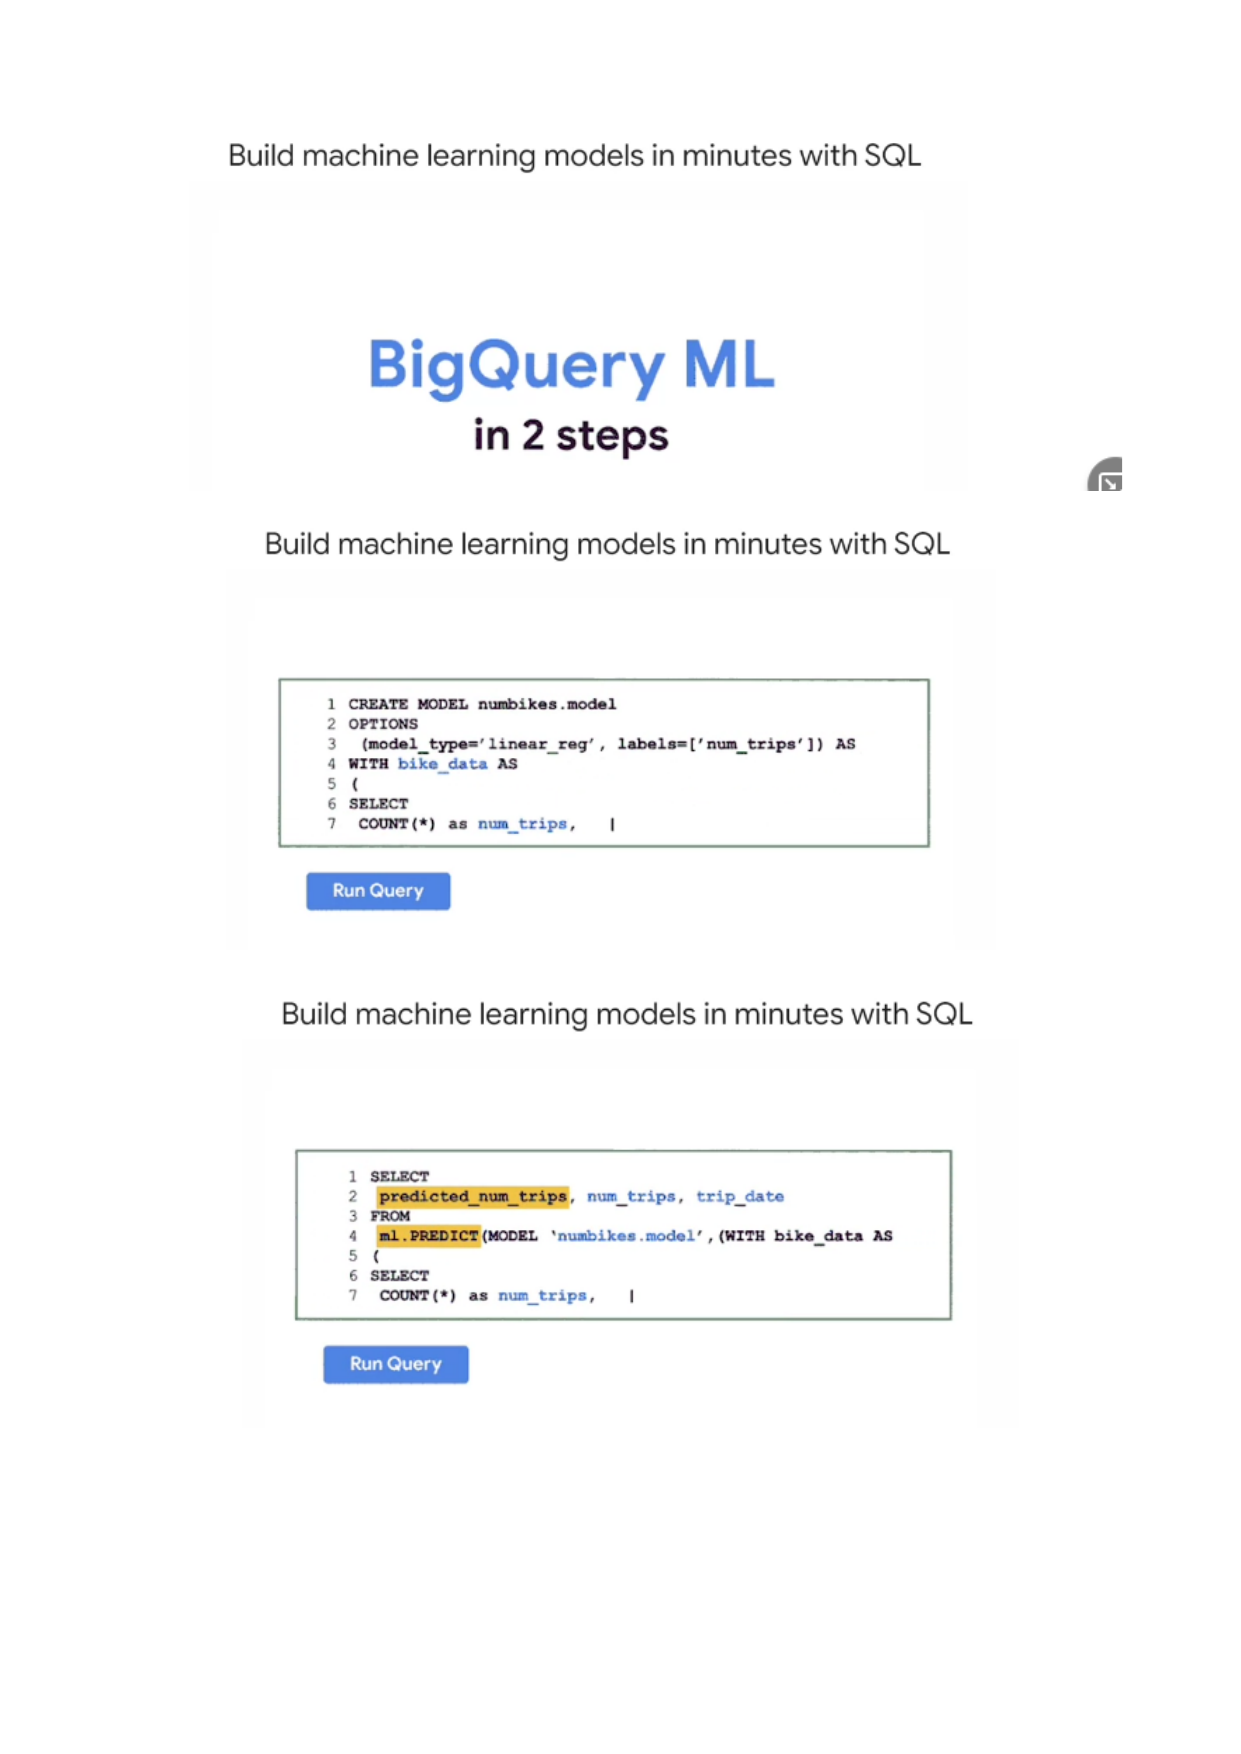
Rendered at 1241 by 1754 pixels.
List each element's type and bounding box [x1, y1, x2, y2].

picture [118, 118, 1123, 491]
picture [118, 978, 1123, 1428]
picture [118, 519, 1123, 950]
